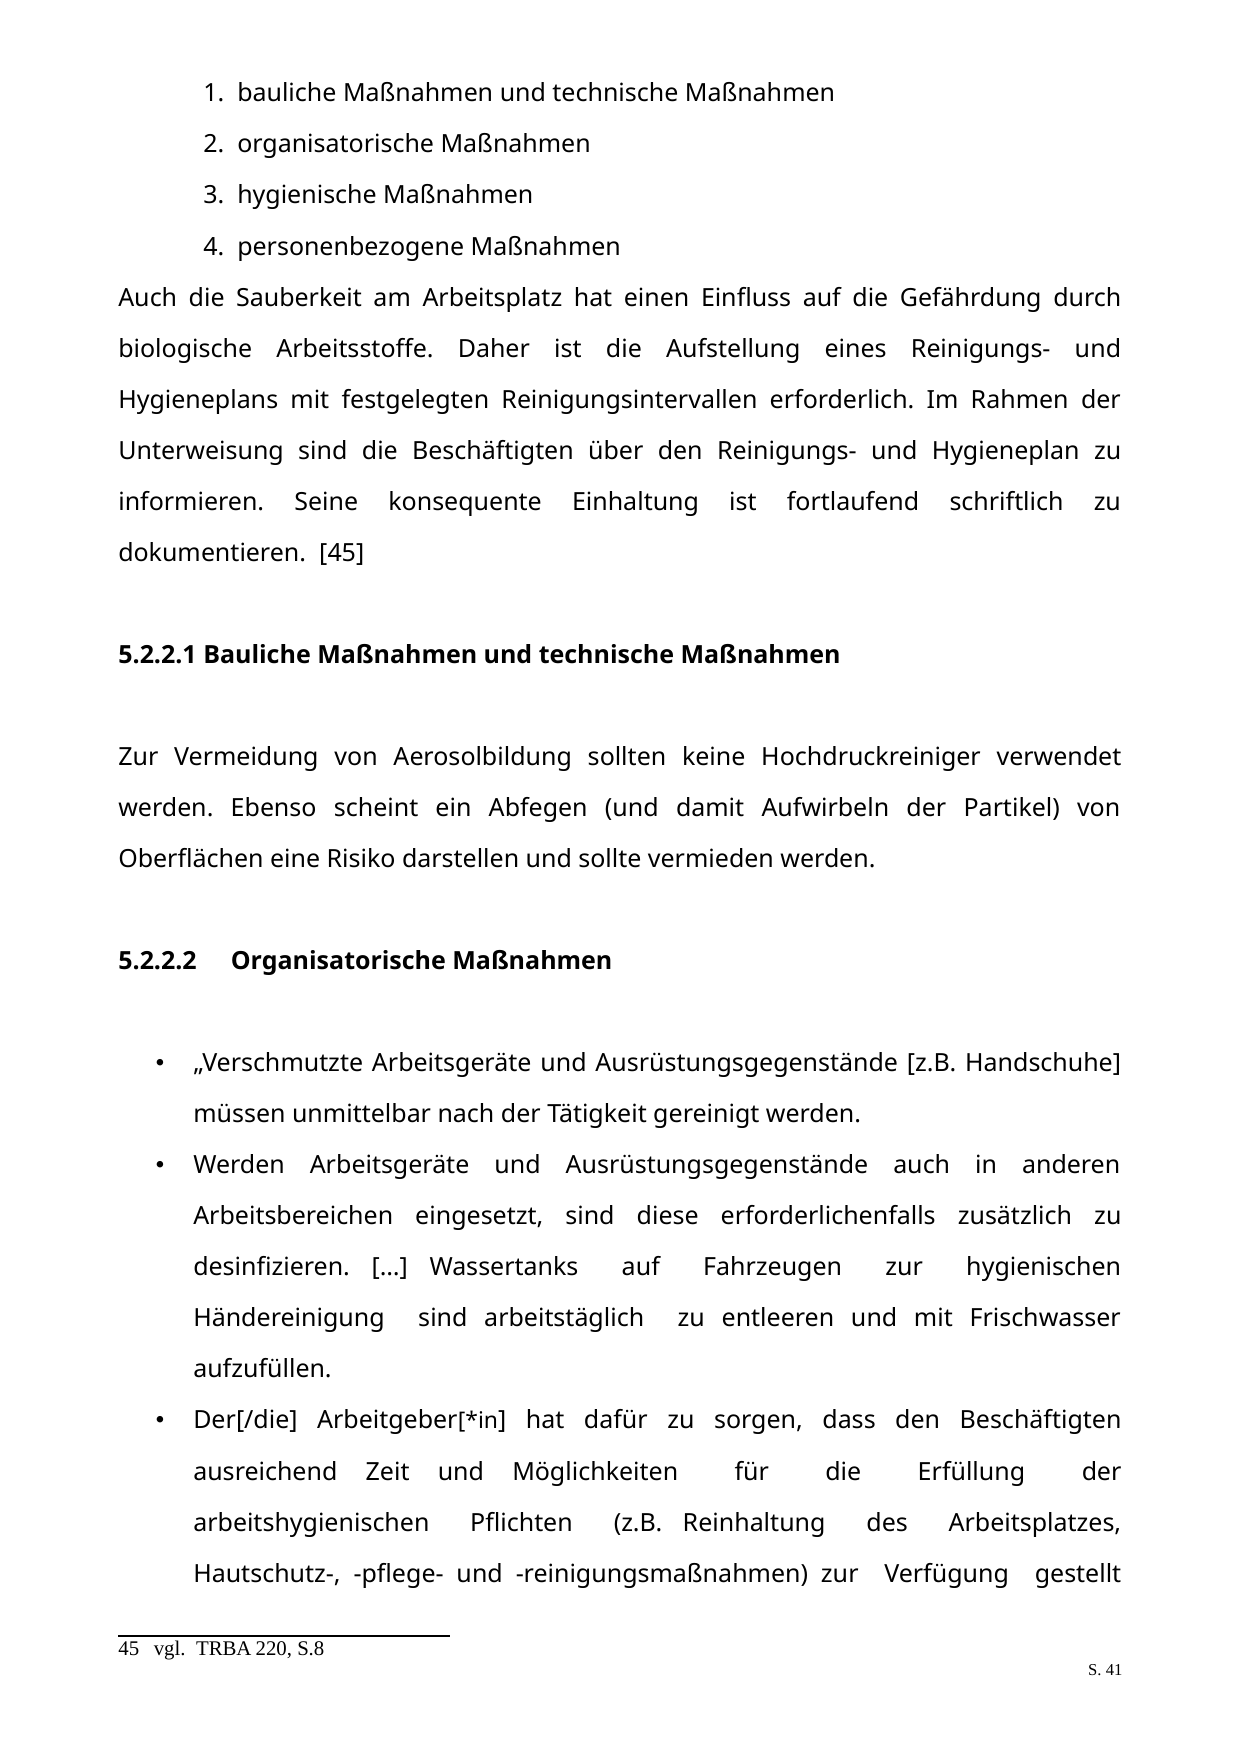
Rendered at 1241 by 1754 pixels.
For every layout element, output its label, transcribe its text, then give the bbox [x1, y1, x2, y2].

text 3. hygienische Maßnahmen [203, 177, 1122, 211]
list Organisatorische Maßnahmen [118, 943, 1122, 977]
list Der[/die] Arbeitgeber[*in] hat dafür zu sorgen, dass den Beschäftigten ausreichend Zeit und Möglichkeiten für die Erfüllung der arbeitshygienischen Pflichten (z.B. Reinhaltung des Arbeitsplatzes, Hautschutz-, -pflege- und -reinigungsmaßnahmen) zur Verfügung gestellt werden.“ [] [156, 1402, 1122, 1589]
text Zur Vermeidung von Aerosolbildung sollten keine Hochdruckreiniger verwendet werden. Ebenso scheint ein Abfegen (und damit Aufwirbeln der Partikel) von Oberflächen eine Risiko darstellen und sollte vermieden werden. [118, 738, 1122, 875]
list „Verschmutzte Arbeitsgeräte und Ausrüstungsgegenstände [z.B. Handschuhe] müssen unmittelbar nach der Tätigkeit gereinigt werden. [156, 1045, 1122, 1130]
text 4. personenbezogene Maßnahmen [203, 228, 1122, 262]
list Werden Arbeitsgeräte und Ausrüstungsgegenstände auch in anderen Arbeitsbereichen eingesetzt, sind diese erforderlichenfalls zusätzlich zu desinfizieren. […] Wassertanks auf Fahrzeugen zur hygienischen Händereinigung sind arbeitstäglich zu entleeren und mit Frischwasser aufzufüllen. [156, 1147, 1122, 1385]
text 1. bauliche Maßnahmen und technische Maßnahmen [203, 75, 1122, 109]
text 2. organisatorische Maßnahmen [203, 126, 1122, 160]
text vgl. TRBA 220, S.8 [118, 1636, 1122, 1660]
text 5.2.2.1 Bauliche Maßnahmen und technische Maßnahmen [118, 636, 1122, 671]
text Auch die Sauberkeit am Arbeitsplatz hat einen Einfluss auf die Gefährdung durch biologische Arbeitsstoffe. Daher ist die Aufstellung eines Reinigungs- und Hygieneplans mit festgelegten Reinigungsintervallen erforderlich. Im Rahmen der Unterweisung sind die Beschäftigten über den Reinigungs- und Hygieneplan zu informieren. Seine konsequente Einhaltung ist fortlaufend schriftlich zu dokumentieren. [] [118, 279, 1122, 568]
